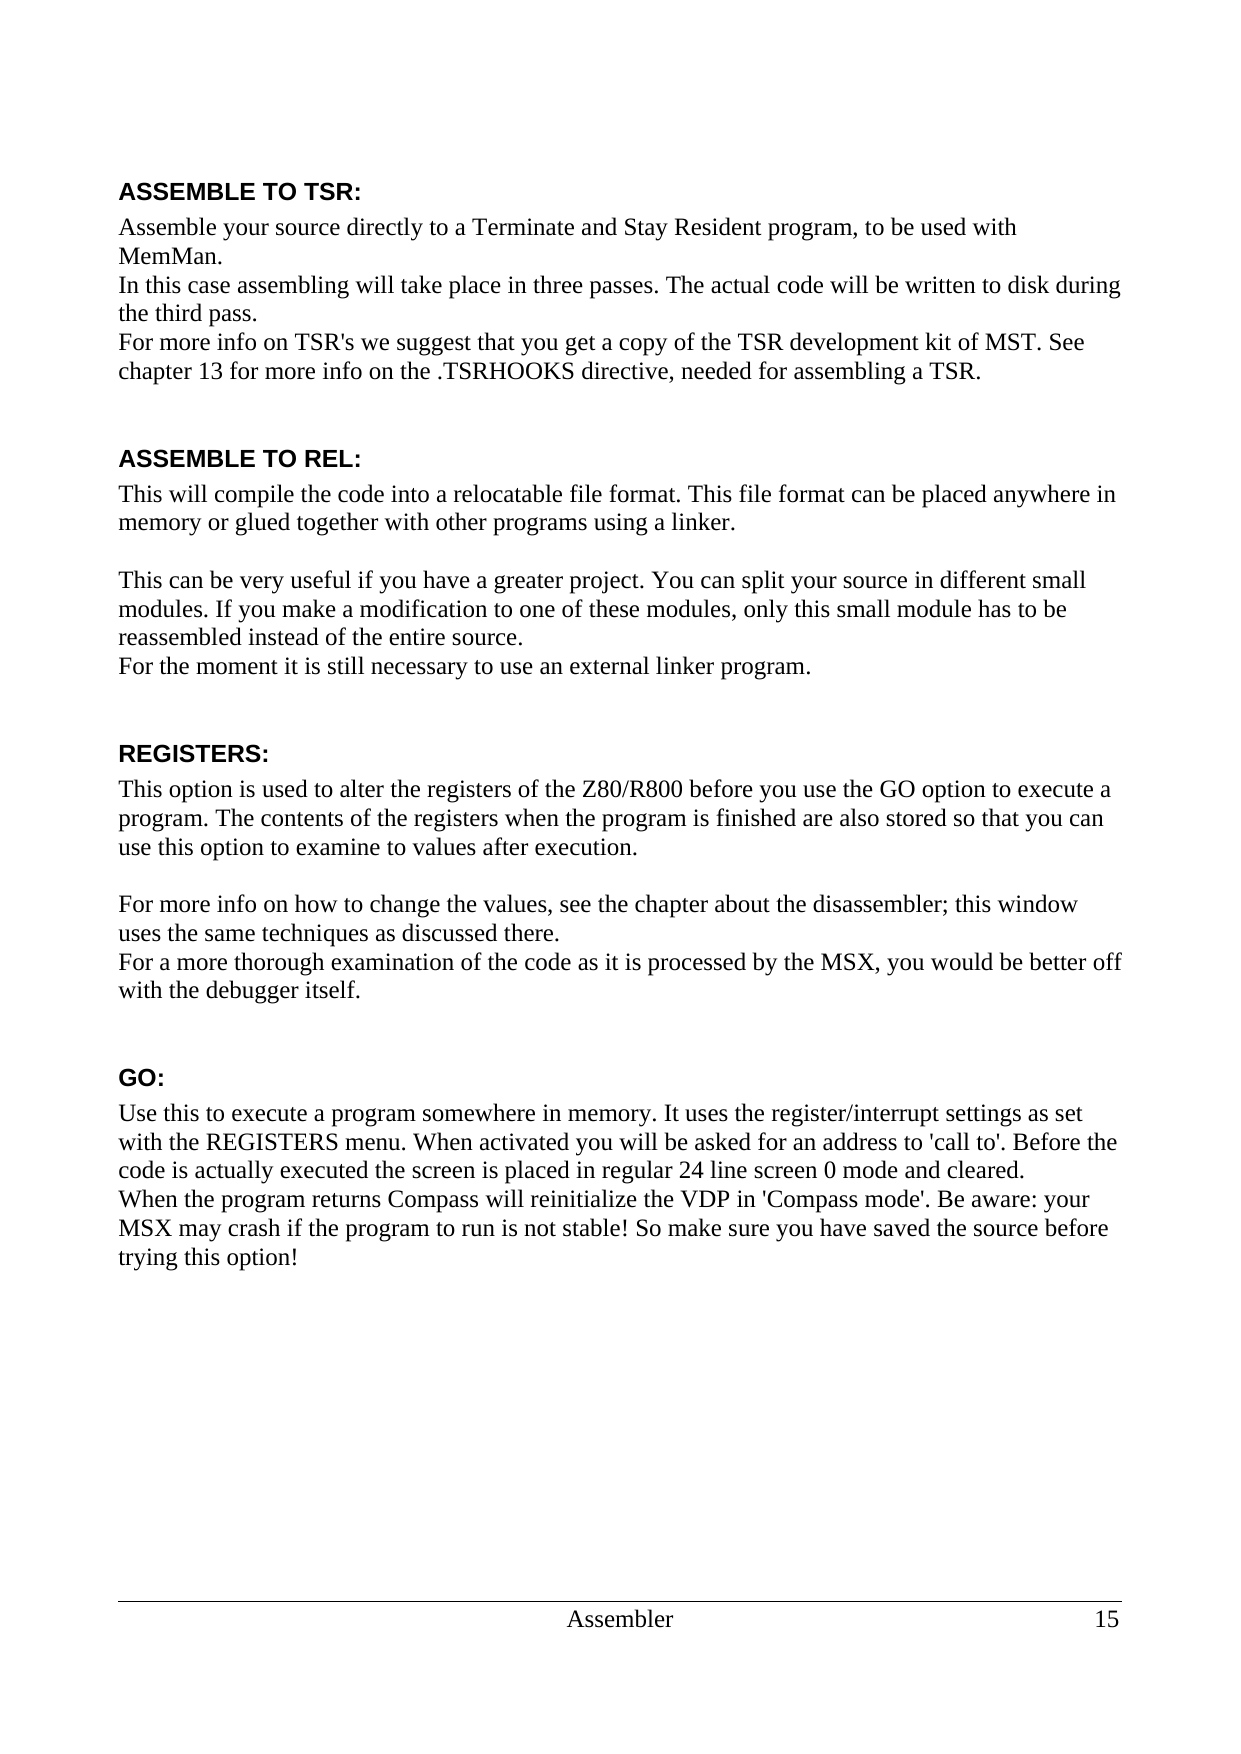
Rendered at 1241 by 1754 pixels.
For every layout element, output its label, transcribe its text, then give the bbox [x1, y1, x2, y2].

text For more info on TSR's we suggest that you get a copy of the TSR development kit of MST. See chapter 13 for more info on the .TSRHOOKS directive, needed for assembling a TSR. [118, 327, 1122, 385]
subtitle GO: [118, 1063, 1122, 1092]
subtitle REGISTERS: [118, 739, 1122, 768]
text For a more thorough examination of the code as it is processed by the MSX, you would be better off with the debugger itself. [118, 947, 1122, 1004]
text Assemble your source directly to a Terminate and Stay Resident program, to be used with MemMan. [118, 212, 1122, 270]
text For the moment it is still necessary to use an external linker program. [118, 651, 1122, 680]
text For more info on how to change the values, see the chapter about the disassembler; this window uses the same techniques as discussed there. [118, 889, 1122, 947]
text When the program returns Compass will reinitialize the VDP in 'Compass mode'. Be aware: your MSX may crash if the program to run is not stable! So make sure you have saved the source before trying this option! [118, 1184, 1122, 1271]
text Use this to execute a program somewhere in memory. It uses the register/interrupt settings as set with the REGISTERS menu. When activated you will be asked for an address to 'call to'. Before the code is actually executed the screen is placed in regular 24 line screen 0 mode and cleared. [118, 1098, 1122, 1184]
text This will compile the code into a relocatable file format. This file format can be placed anywhere in memory or glued together with other programs using a linker. [118, 479, 1122, 536]
text In this case assembling will take place in three passes. The actual code will be written to disk during the third pass. [118, 270, 1122, 327]
text This option is used to alter the registers of the Z80/R800 before you use the GO option to execute a program. The contents of the registers when the program is finished are also stored so that you can use this option to examine to values after execution. [118, 774, 1122, 860]
text This can be very useful if you have a greater project. You can split your source in different small modules. If you make a modification to one of these modules, only this small module has to be reassembled instead of the entire source. [118, 565, 1122, 651]
subtitle ASSEMBLE TO REL: [118, 444, 1122, 472]
subtitle ASSEMBLE TO TSR: [118, 177, 1122, 206]
